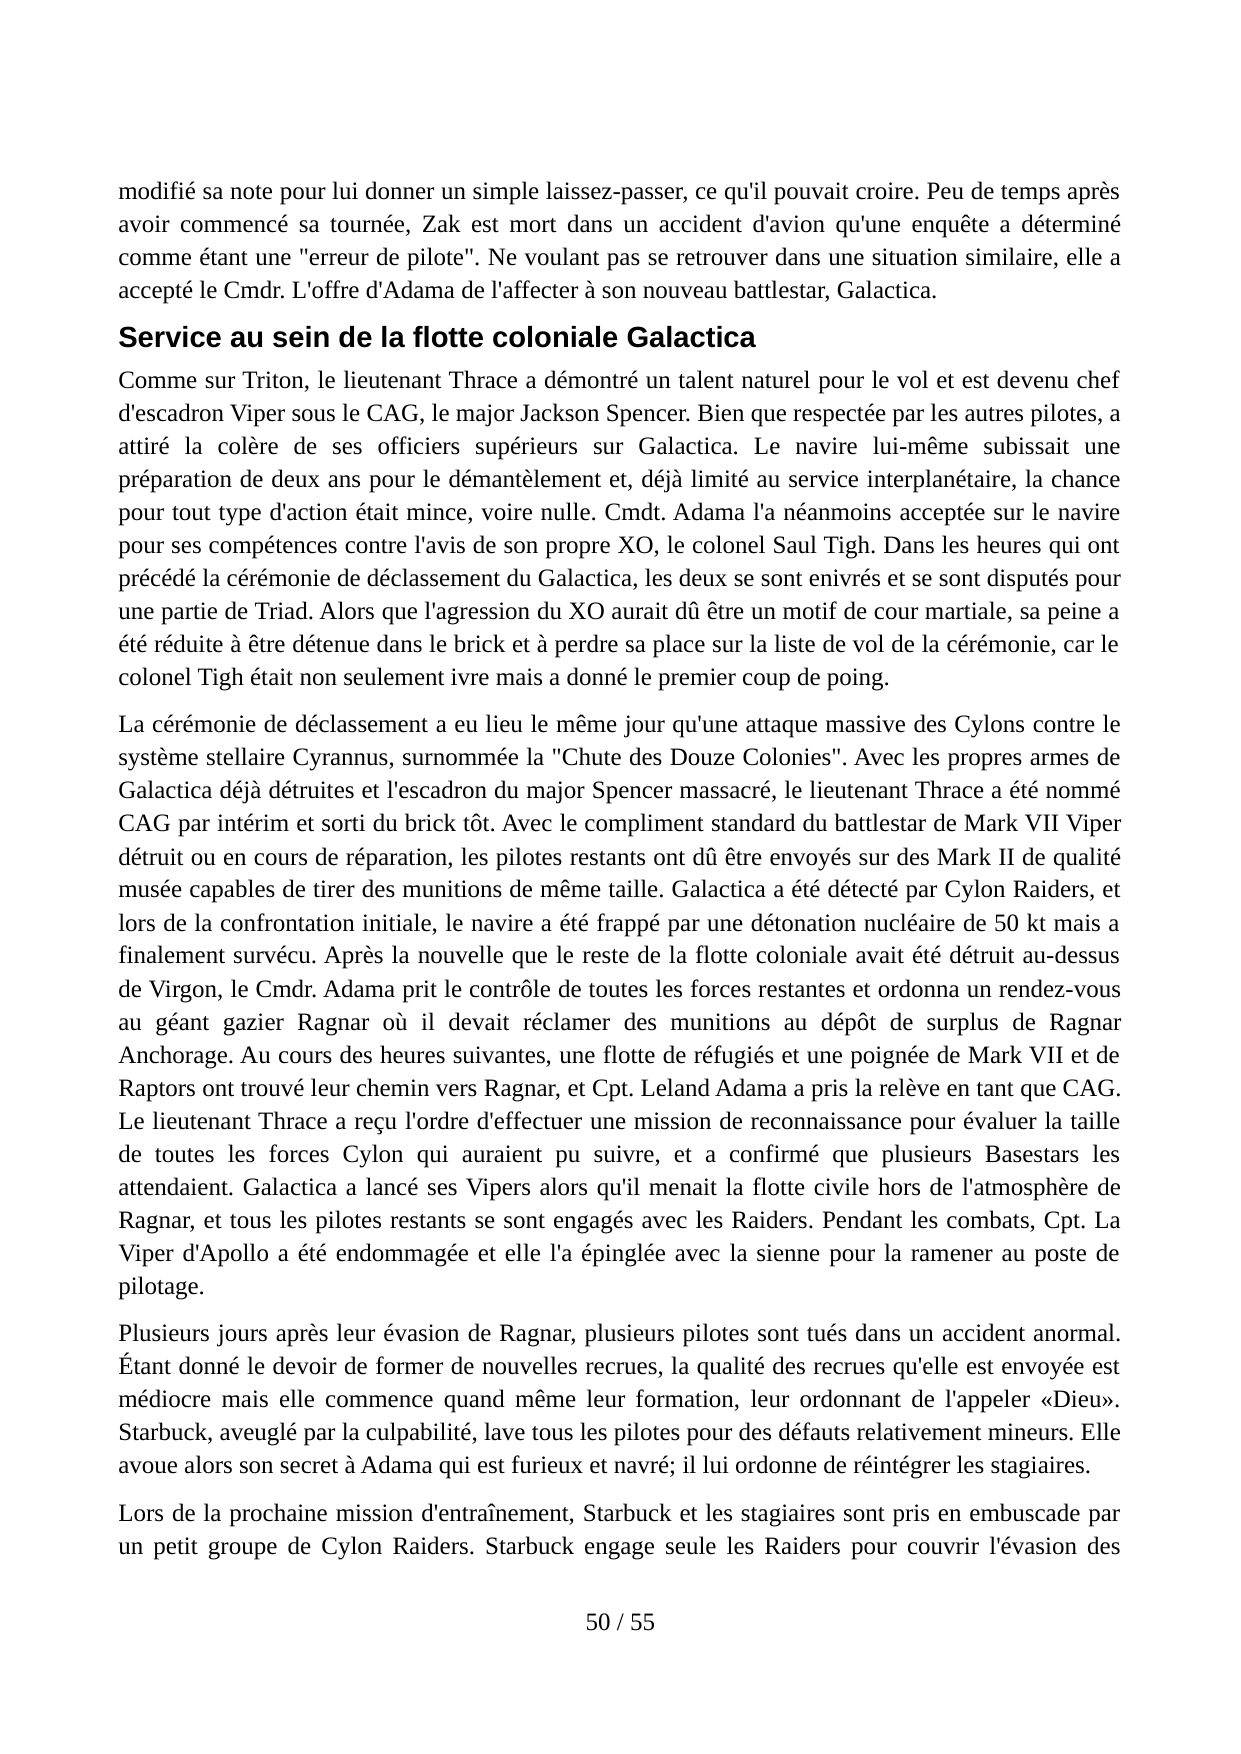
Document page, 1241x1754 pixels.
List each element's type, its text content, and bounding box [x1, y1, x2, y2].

text Service au sein de la flotte coloniale Galactica [118, 320, 1122, 354]
text La cérémonie de déclassement a eu lieu le même jour qu'une attaque massive des Cylons contre le système stellaire Cyrannus, surnommée la "Chute des Douze Colonies". Avec les propres armes de Galactica déjà détruites et l'escadron du major Spencer massacré, le lieutenant Thrace a été nommé CAG par intérim et sorti du brick tôt. Avec le compliment standard du battlestar de Mark VII Viper détruit ou en cours de réparation, les pilotes restants ont dû être envoyés sur des Mark II de qualité musée capables de tirer des munitions de même taille. Galactica a été détecté par Cylon Raiders, et lors de la confrontation initiale, le navire a été frappé par une détonation nucléaire de 50 kt mais a finalement survécu. Après la nouvelle que le reste de la flotte coloniale avait été détruit au-dessus de Virgon, le Cmdr. Adama prit le contrôle de toutes les forces restantes et ordonna un rendez-vous au géant gazier Ragnar où il devait réclamer des munitions au dépôt de surplus de Ragnar Anchorage. Au cours des heures suivantes, une flotte de réfugiés et une poignée de Mark VII et de Raptors ont trouvé leur chemin vers Ragnar, et Cpt. Leland Adama a pris la relève en tant que CAG. Le lieutenant Thrace a reçu l'ordre d'effectuer une mission de reconnaissance pour évaluer la taille de toutes les forces Cylon qui auraient pu suivre, et a confirmé que plusieurs Basestars les attendaient. Galactica a lancé ses Vipers alors qu'il menait la flotte civile hors de l'atmosphère de Ragnar, et tous les pilotes restants se sont engagés avec les Raiders. Pendant les combats, Cpt. La Viper d'Apollo a été endommagée et elle l'a épinglée avec la sienne pour la ramener au poste de pilotage. [118, 709, 1122, 1299]
text Lors de la prochaine mission d'entraînement, Starbuck et les stagiaires sont pris en embuscade par un petit groupe de Cylon Raiders. Starbuck engage seule les Raiders pour couvrir l'évasion des [118, 1498, 1122, 1560]
text Comme sur Triton, le lieutenant Thrace a démontré un talent naturel pour le vol et est devenu chef d'escadron Viper sous le CAG, le major Jackson Spencer. Bien que respectée par les autres pilotes, a attiré la colère de ses officiers supérieurs sur Galactica. Le navire lui-même subissait une préparation de deux ans pour le démantèlement et, déjà limité au service interplanétaire, la chance pour tout type d'action était mince, voire nulle. Cmdt. Adama l'a néanmoins acceptée sur le navire pour ses compétences contre l'avis de son propre XO, le colonel Saul Tigh. Dans les heures qui ont précédé la cérémonie de déclassement du Galactica, les deux se sont enivrés et se sont disputés pour une partie de Triad. Alors que l'agression du XO aurait dû être un motif de cour martiale, sa peine a été réduite à être détenue dans le brick et à perdre sa place sur la liste de vol de la cérémonie, car le colonel Tigh était non seulement ivre mais a donné le premier coup de poing. [118, 365, 1122, 691]
text modifié sa note pour lui donner un simple laissez-passer, ce qu'il pouvait croire. Peu de temps après avoir commencé sa tournée, Zak est mort dans un accident d'avion qu'une enquête a déterminé comme étant une "erreur de pilote". Ne voulant pas se retrouver dans une situation similaire, elle a accepté le Cmdr. L'offre d'Adama de l'affecter à son nouveau battlestar, Galactica. [118, 176, 1122, 304]
text Plusieurs jours après leur évasion de Ragnar, plusieurs pilotes sont tués dans un accident anormal. Étant donné le devoir de former de nouvelles recrues, la qualité des recrues qu'elle est envoyée est médiocre mais elle commence quand même leur formation, leur ordonnant de l'appeler «Dieu». Starbuck, aveuglé par la culpabilité, lave tous les pilotes pour des défauts relativement mineurs. Elle avoue alors son secret à Adama qui est furieux et navré; il lui ordonne de réintégrer les stagiaires. [118, 1318, 1122, 1479]
